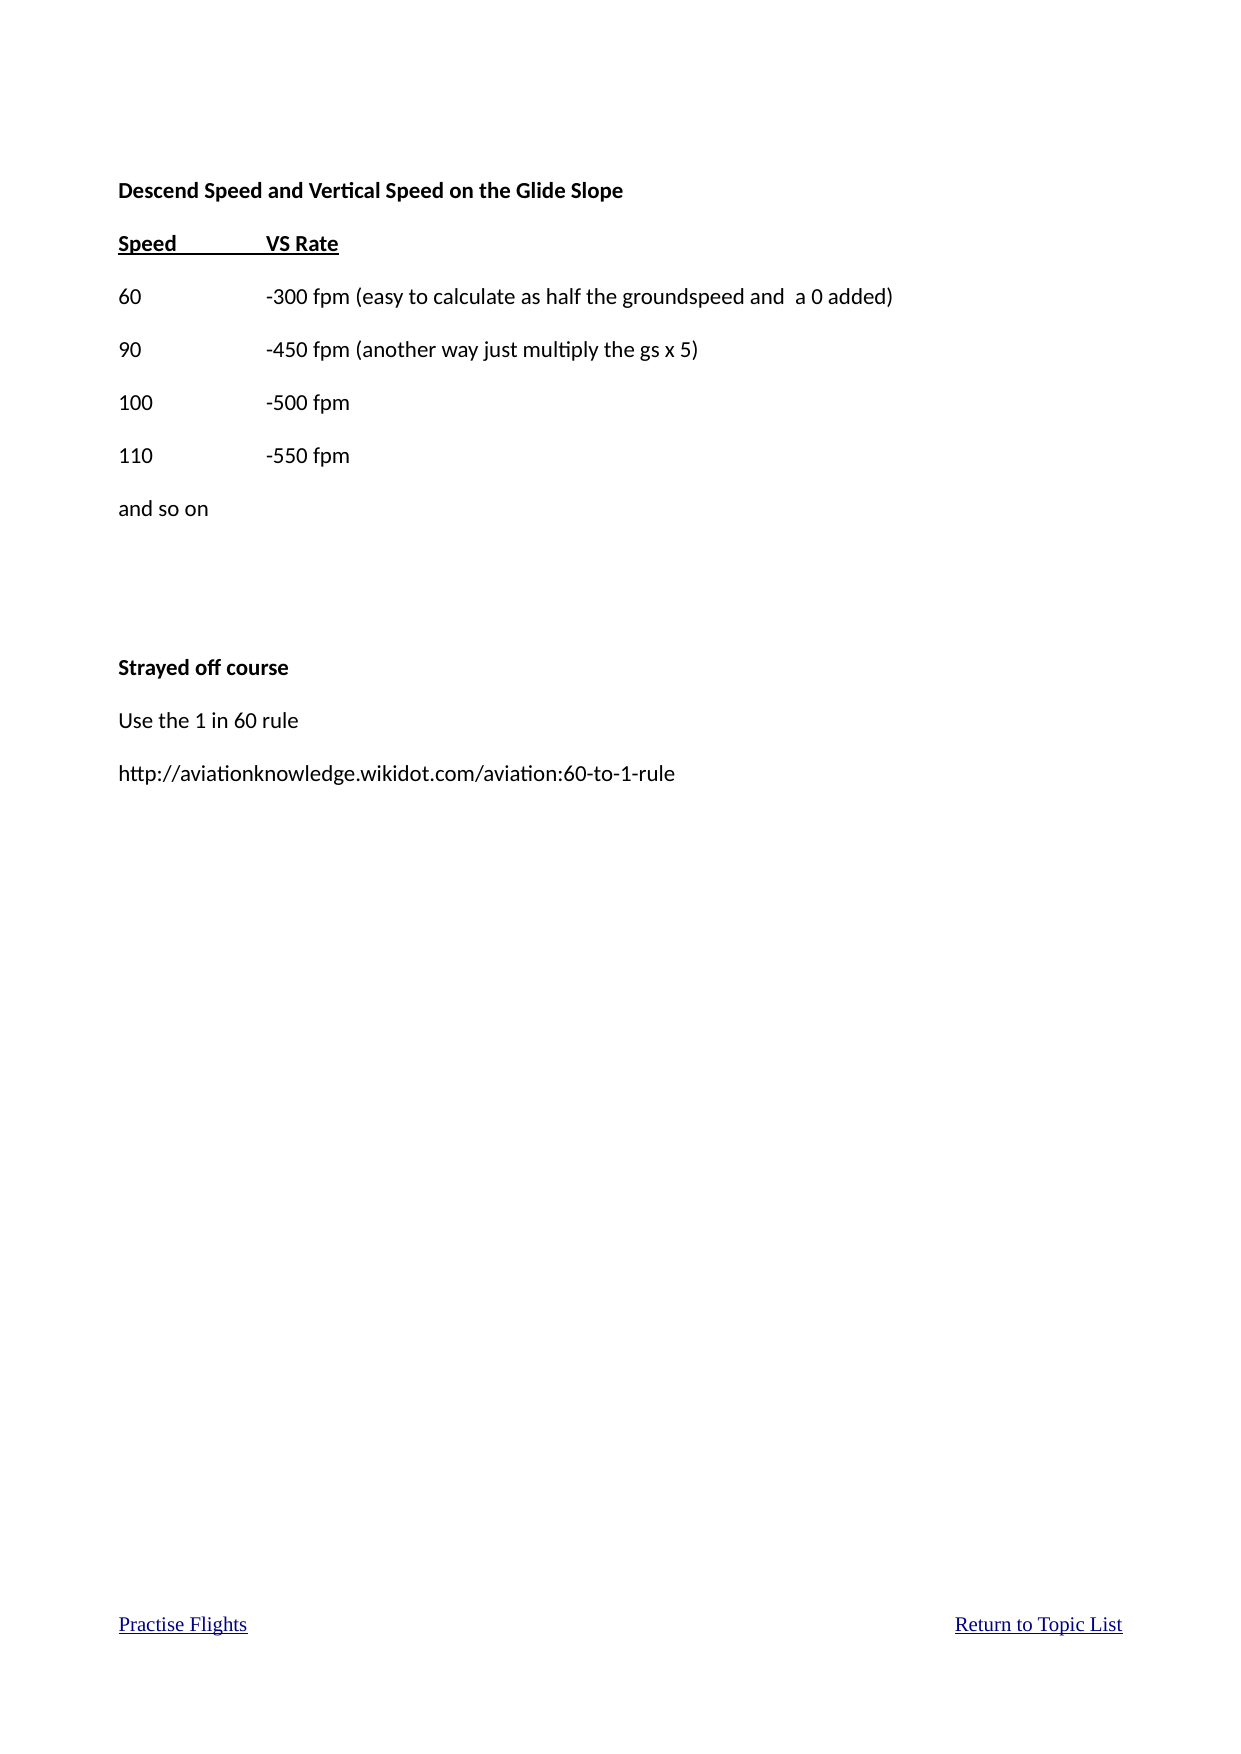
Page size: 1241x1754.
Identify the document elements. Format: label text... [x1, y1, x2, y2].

text 60 -300 fpm (easy to calculate as half the groundspeed and a 0 added) [118, 282, 1122, 310]
text 110 -550 fpm [118, 441, 1122, 469]
text 90 -450 fpm (another way just multiply the gs x 5) [118, 335, 1122, 363]
text Descend Speed and Vertical Speed on the Glide Slope [118, 176, 1122, 204]
text Strayed off course [118, 653, 1122, 682]
text Speed VS Rate [118, 229, 1122, 257]
text and so on [118, 494, 1122, 522]
text Use the 1 in 60 rule [118, 707, 1122, 734]
text 100 -500 fpm [118, 388, 1122, 416]
text http://aviationknowledge.wikidot.com/aviation:60-to-1-rule [118, 759, 1122, 788]
